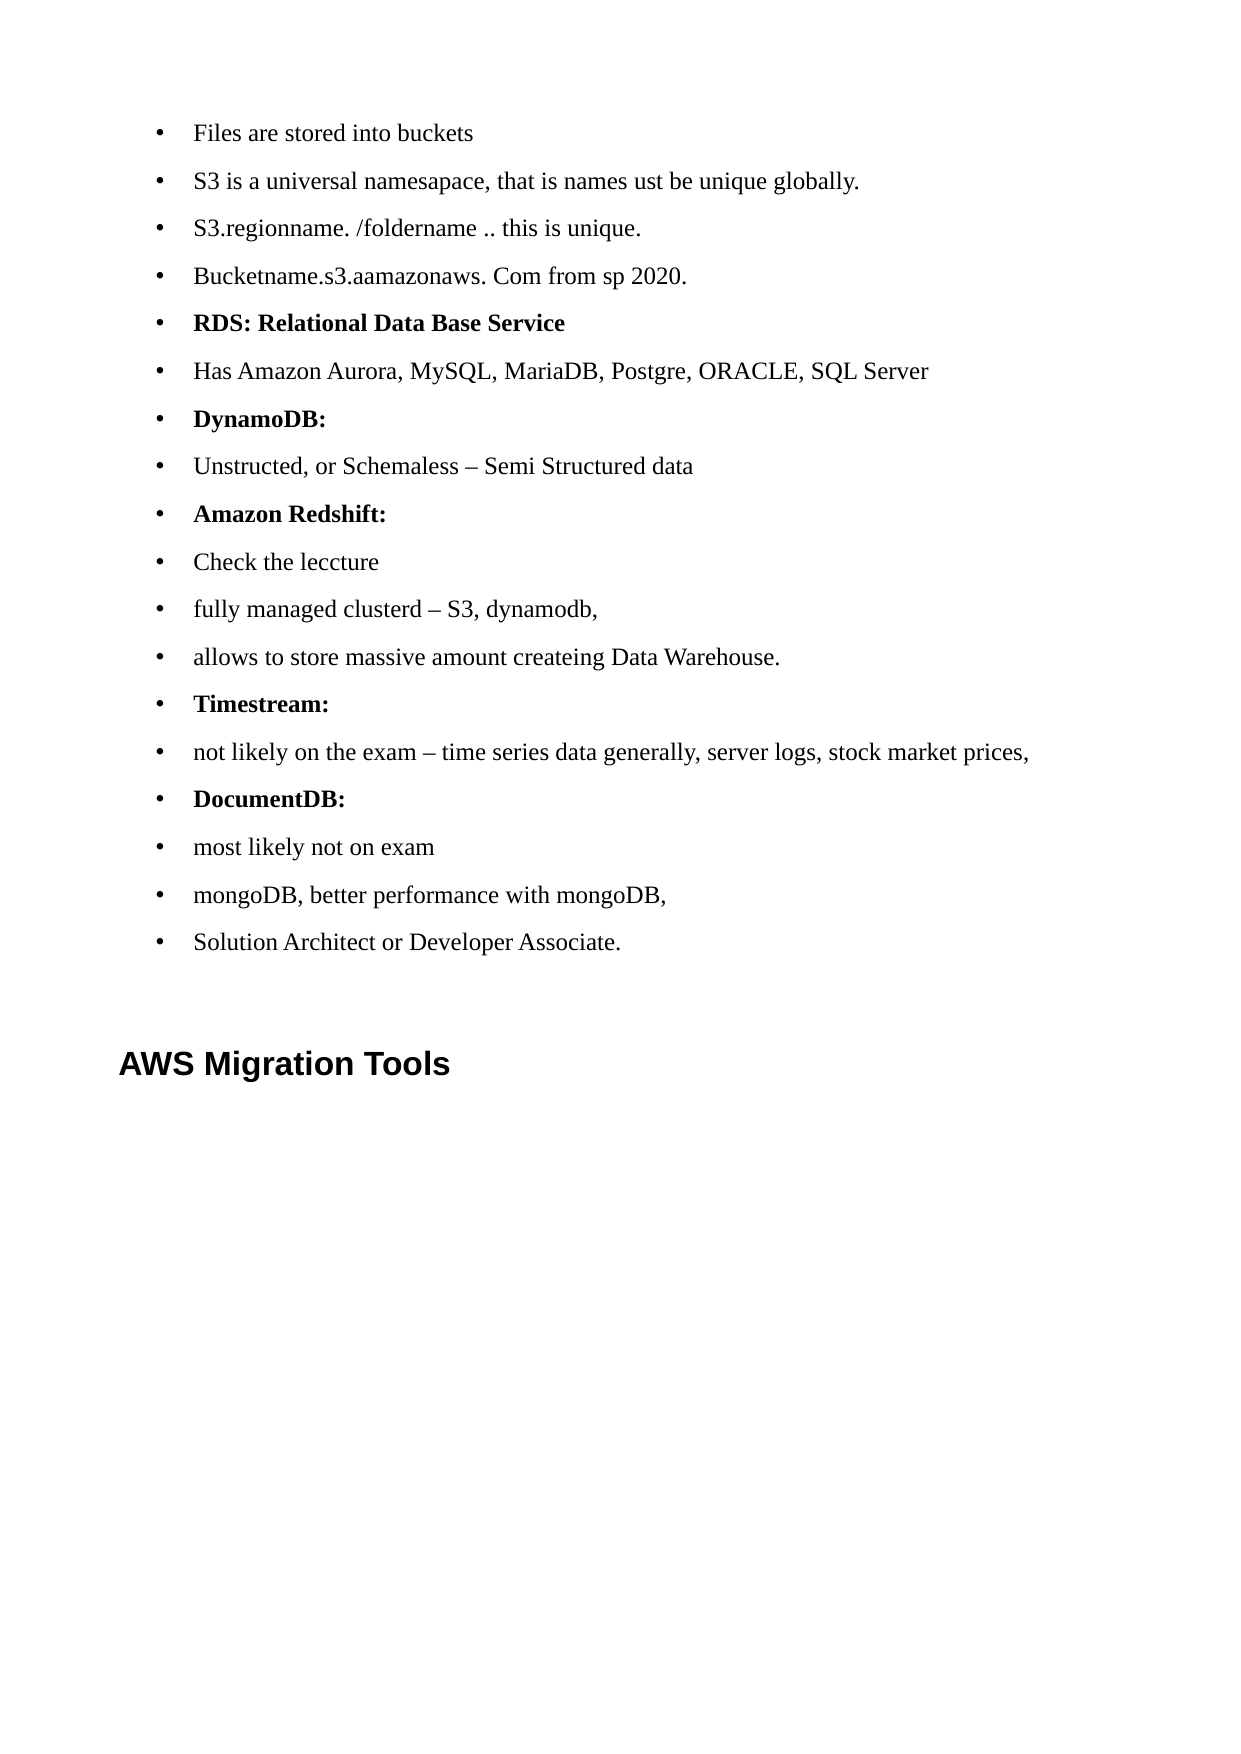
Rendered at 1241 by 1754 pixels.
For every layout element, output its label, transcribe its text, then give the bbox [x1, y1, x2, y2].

list Has Amazon Aurora, MySQL, MariaDB, Postgre, ORACLE, SQL Server [156, 356, 1122, 385]
list DynamoDB: [156, 404, 1122, 432]
list fully managed clusterd – S3, dynamodb, [156, 594, 1122, 623]
list Unstructed, or Schemaless – Semi Structured data [156, 451, 1122, 480]
list not likely on the exam – time series data generally, server logs, stock market prices, [156, 737, 1122, 766]
list S3 is a universal namesapace, that is names ust be unique globally. [156, 166, 1122, 194]
list Bucketname.s3.aamazonaws. Com from sp 2020. [156, 261, 1122, 290]
list mongoDB, better performance with mongoDB, [156, 880, 1122, 908]
list Amazon Redshift: [156, 499, 1122, 528]
list Files are stored into buckets [156, 118, 1122, 147]
list Timestream: [156, 689, 1122, 718]
list Solution Architect or Developer Associate. [156, 927, 1122, 956]
subtitle AWS Migration Tools [118, 1043, 1122, 1082]
list RDS: Relational Data Base Service [156, 308, 1122, 337]
list allows to store massive amount createing Data Warehouse. [156, 642, 1122, 671]
list Check the leccture [156, 547, 1122, 575]
list most likely not on exam [156, 832, 1122, 861]
list S3.regionname. /foldername .. this is unique. [156, 213, 1122, 242]
list DocumentDB: [156, 784, 1122, 813]
